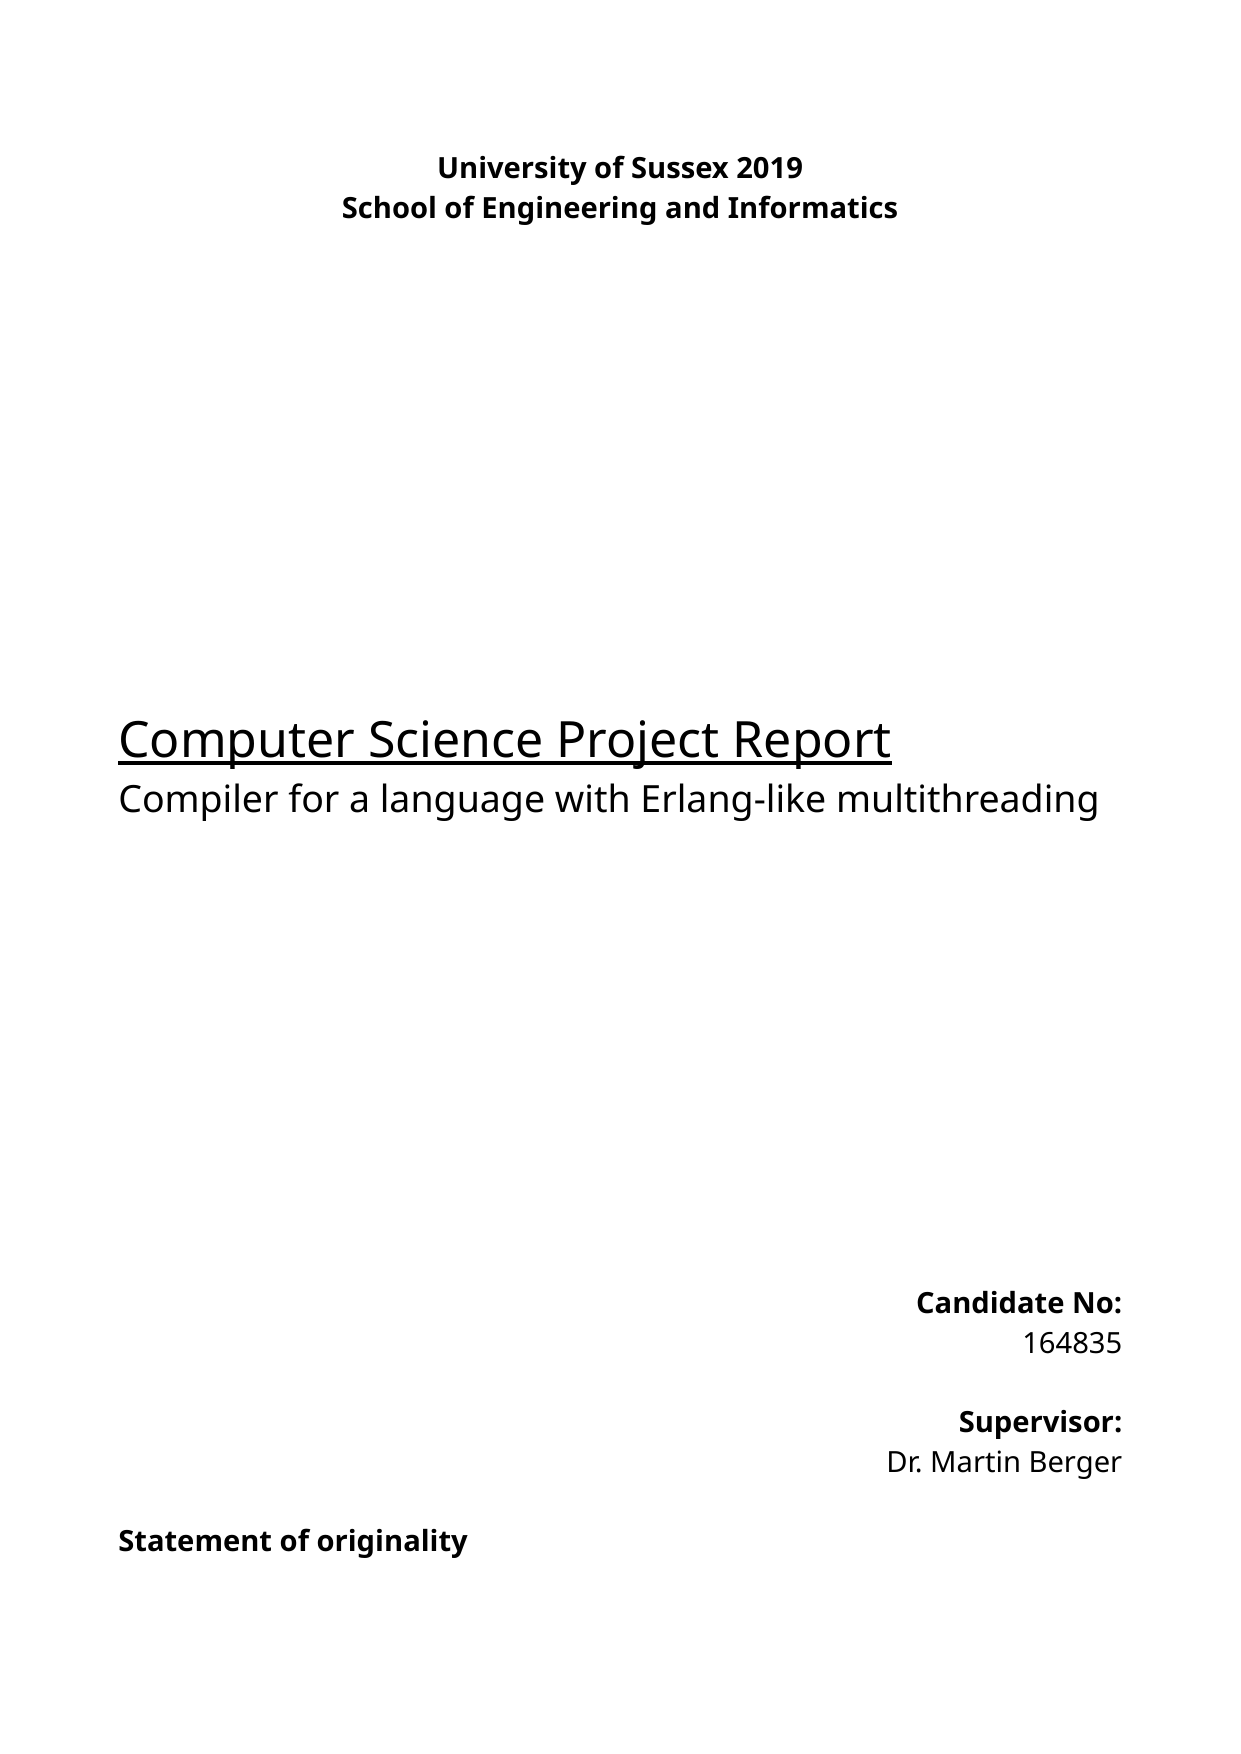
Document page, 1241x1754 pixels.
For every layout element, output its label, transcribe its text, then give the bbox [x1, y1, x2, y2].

text Compiler for a language with Erlang-like multithreading [118, 772, 1122, 823]
text Candidate No: [118, 1282, 1122, 1322]
text School of Engineering and Informatics [118, 187, 1122, 227]
text Computer Science Project Report [118, 704, 1122, 772]
text 164835 [118, 1322, 1122, 1362]
text Statement of originality [118, 1521, 1122, 1560]
text University of Sussex 2019 [118, 148, 1122, 187]
text Dr. Martin Berger [118, 1441, 1122, 1481]
text Supervisor: [118, 1401, 1122, 1441]
